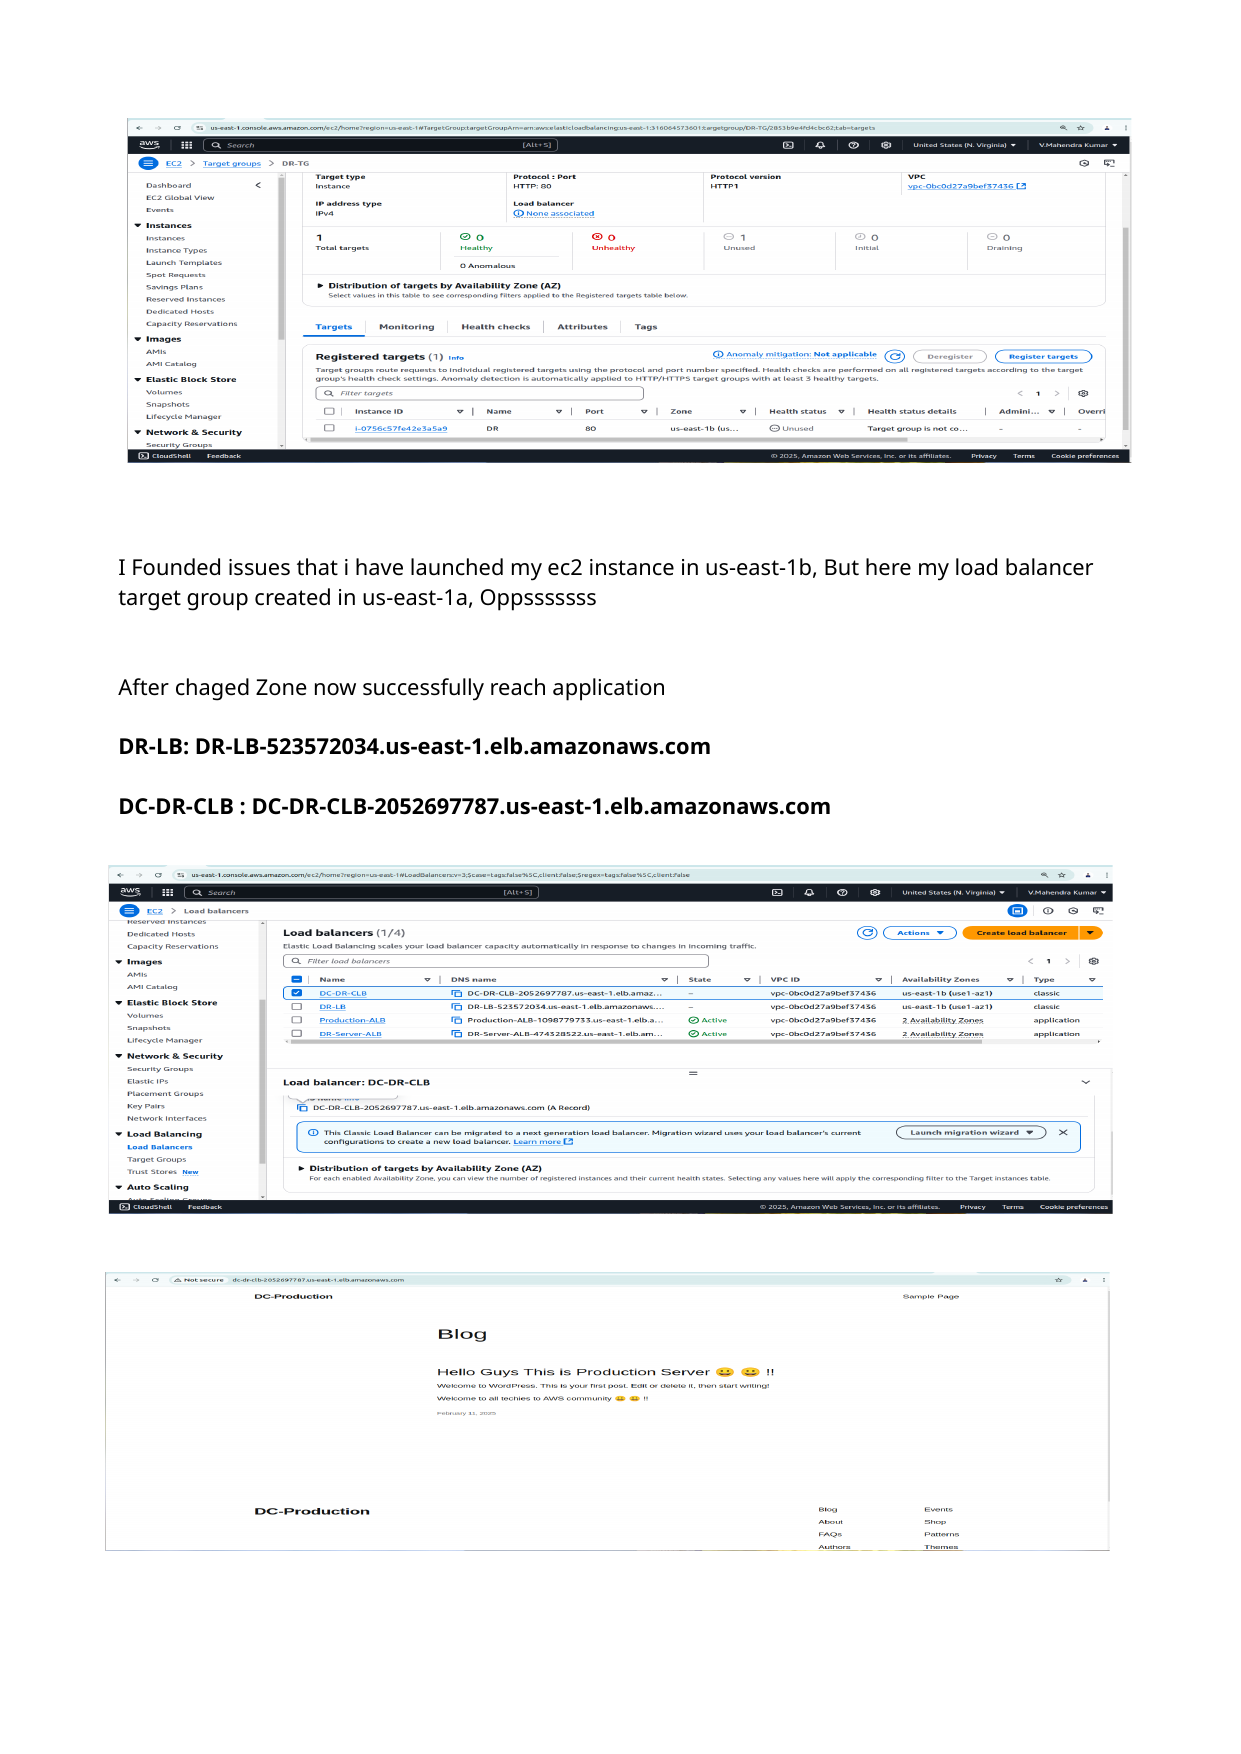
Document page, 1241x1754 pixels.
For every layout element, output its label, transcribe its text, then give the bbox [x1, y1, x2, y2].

picture [108, 865, 1113, 1214]
picture [127, 118, 1132, 463]
text I Founded issues that i have launched my ec2 instance in us-east-1b, But here my load balancer target group created in us-east-1a, Oppsssssss [118, 552, 1122, 612]
picture [105, 1272, 1110, 1551]
text After chaged Zone now successfully reach application [118, 612, 1122, 701]
text DR-LB: DR-LB-523572034.us-east-1.elb.amazonaws.com DC-DR-CLB : DC-DR-CLB-2052697787.us-east-1.elb.amazonaws.com [118, 731, 1122, 820]
